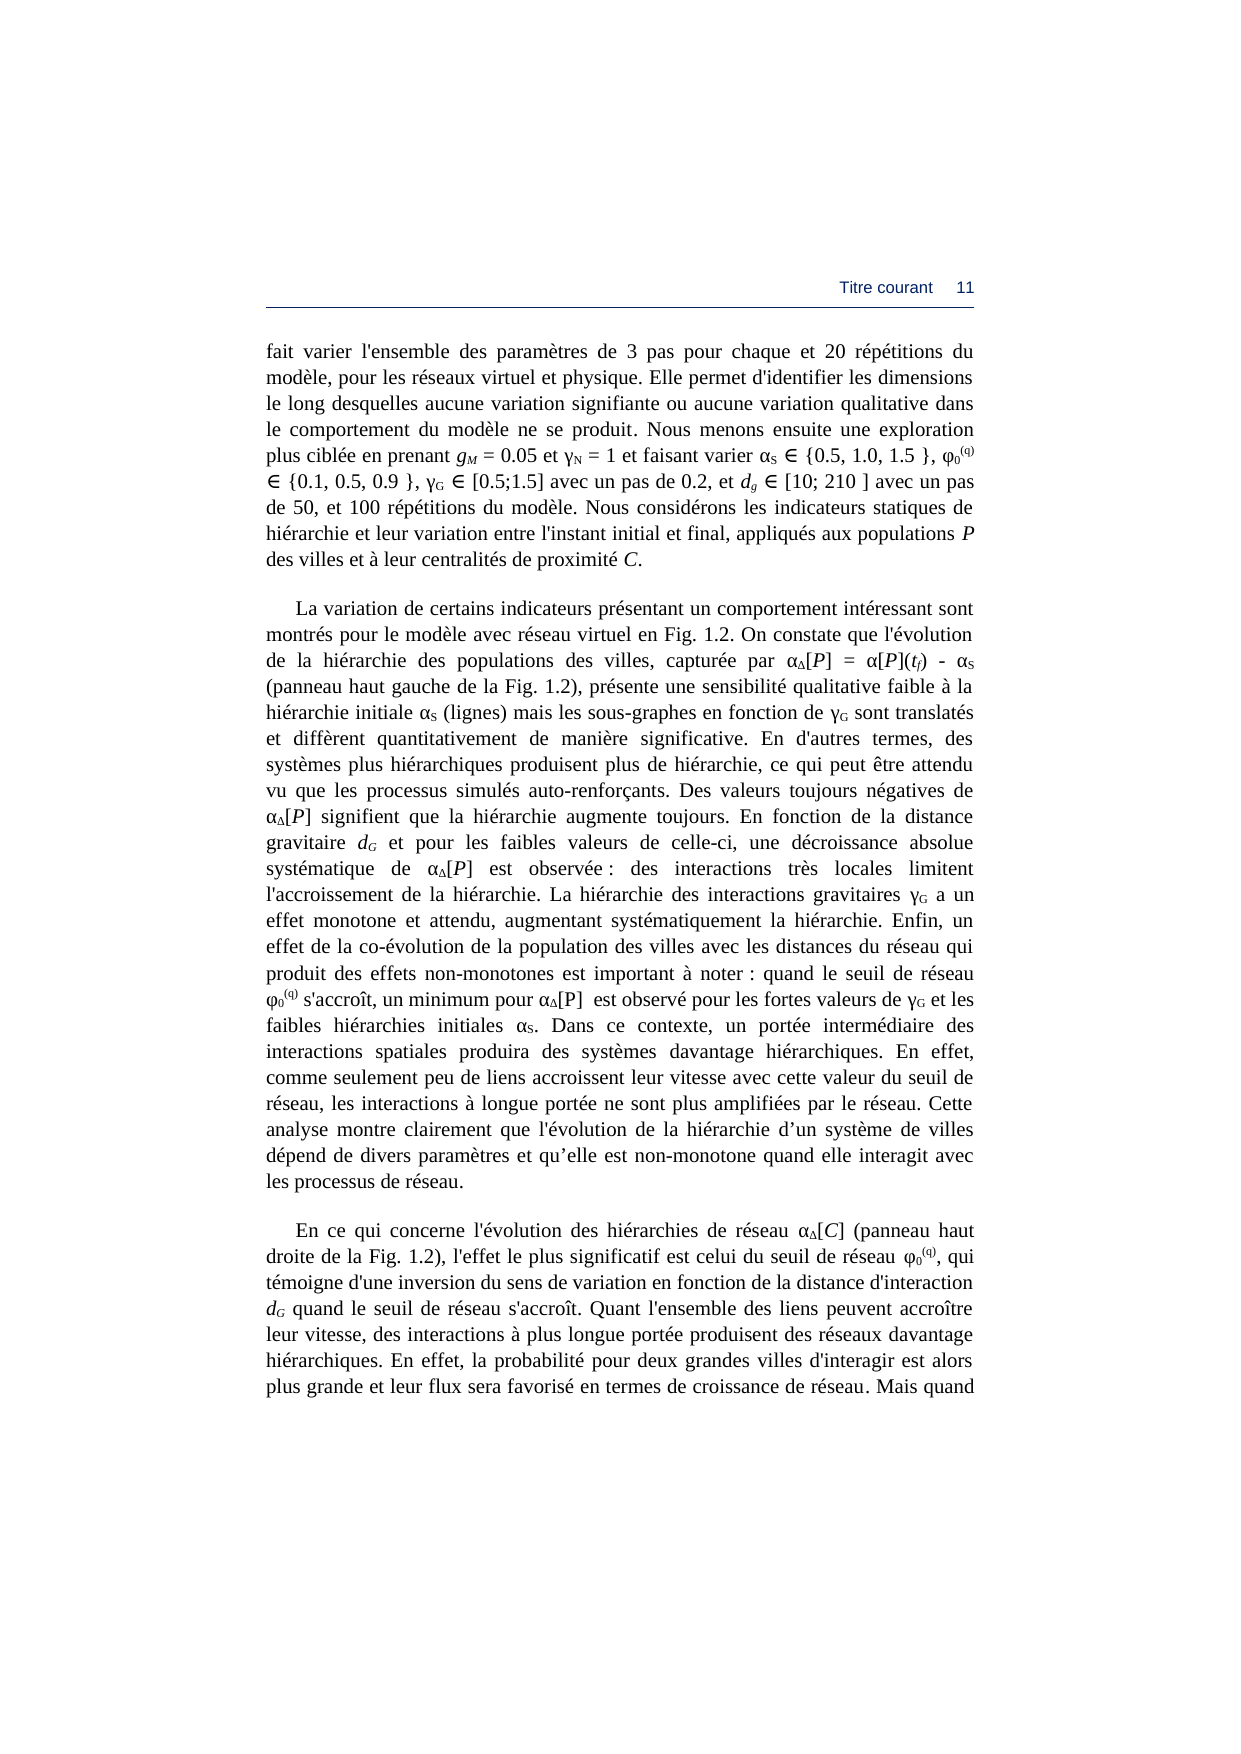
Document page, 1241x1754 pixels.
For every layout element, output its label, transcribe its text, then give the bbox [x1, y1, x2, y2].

text fait varier l'ensemble des paramètres de 3 pas pour chaque et 20 répétitions du modèle, pour les réseaux virtuel et physique. Elle permet d'identifier les dimensions le long desquelles aucune variation signifiante ou aucune variation qualitative dans le comportement du modèle ne se produit. Nous menons ensuite une exploration plus ciblée en prenant gM = 0.05 et γN = 1 et faisant varier αS ∈ {0.5, 1.0, 1.5 }, φ0(q) ∈ {0.1, 0.5, 0.9 }, γG ∈ [0.5;1.5] avec un pas de 0.2, et dg ∈ [10; 210 ] avec un pas de 50, et 100 répétitions du modèle. Nous considérons les indicateurs statiques de hiérarchie et leur variation entre l'instant initial et final, appliqués aux populations P des villes et à leur centralités de proximité C. [266, 337, 974, 571]
text En ce qui concerne l'évolution des hiérarchies de réseau αΔ[C] (panneau haut droite de la Fig. 1.2), l'effet le plus significatif est celui du seuil de réseau φ0(q), qui témoigne d'une inversion du sens de variation en fonction de la distance d'interaction dG quand le seuil de réseau s'accroît. Quant l'ensemble des liens peuvent accroître leur vitesse, des interactions à plus longue portée produisent des réseaux davantage hiérarchiques. En effet, la probabilité pour deux grandes villes d'interagir est alors plus grande et leur flux sera favorisé en termes de croissance de réseau. Mais quand [266, 1216, 974, 1398]
text La variation de certains indicateurs présentant un comportement intéressant sont montrés pour le modèle avec réseau virtuel en Fig. 1.2. On constate que l'évolution de la hiérarchie des populations des villes, capturée par αΔ[P] = α[P](tf) - αS (panneau haut gauche de la Fig. 1.2), présente une sensibilité qualitative faible à la hiérarchie initiale αS (lignes) mais les sous-graphes en fonction de γG sont translatés et diffèrent quantitativement de manière significative. En d'autres termes, des systèmes plus hiérarchiques produisent plus de hiérarchie, ce qui peut être attendu vu que les processus simulés auto-renforçants. Des valeurs toujours négatives de αΔ[P] signifient que la hiérarchie augmente toujours. En fonction de la distance gravitaire dG et pour les faibles valeurs de celle-ci, une décroissance absolue systématique de αΔ[P] est observée : des interactions très locales limitent l'accroissement de la hiérarchie. La hiérarchie des interactions gravitaires γG a un effet monotone et attendu, augmentant systématiquement la hiérarchie. Enfin, un effet de la co-évolution de la population des villes avec les distances du réseau qui produit des effets non-monotones est important à noter : quand le seuil de réseau φ0(q) s'accroît, un minimum pour αΔ[P] est observé pour les fortes valeurs de γG et les faibles hiérarchies initiales αS. Dans ce contexte, un portée intermédiaire des interactions spatiales produira des systèmes davantage hiérarchiques. En effet, comme seulement peu de liens accroissent leur vitesse avec cette valeur du seuil de réseau, les interactions à longue portée ne sont plus amplifiées par le réseau. Cette analyse montre clairement que l'évolution de la hiérarchie d’un système de villes dépend de divers paramètres et qu’elle est non-monotone quand elle interagit avec les processus de réseau. [266, 594, 974, 1193]
